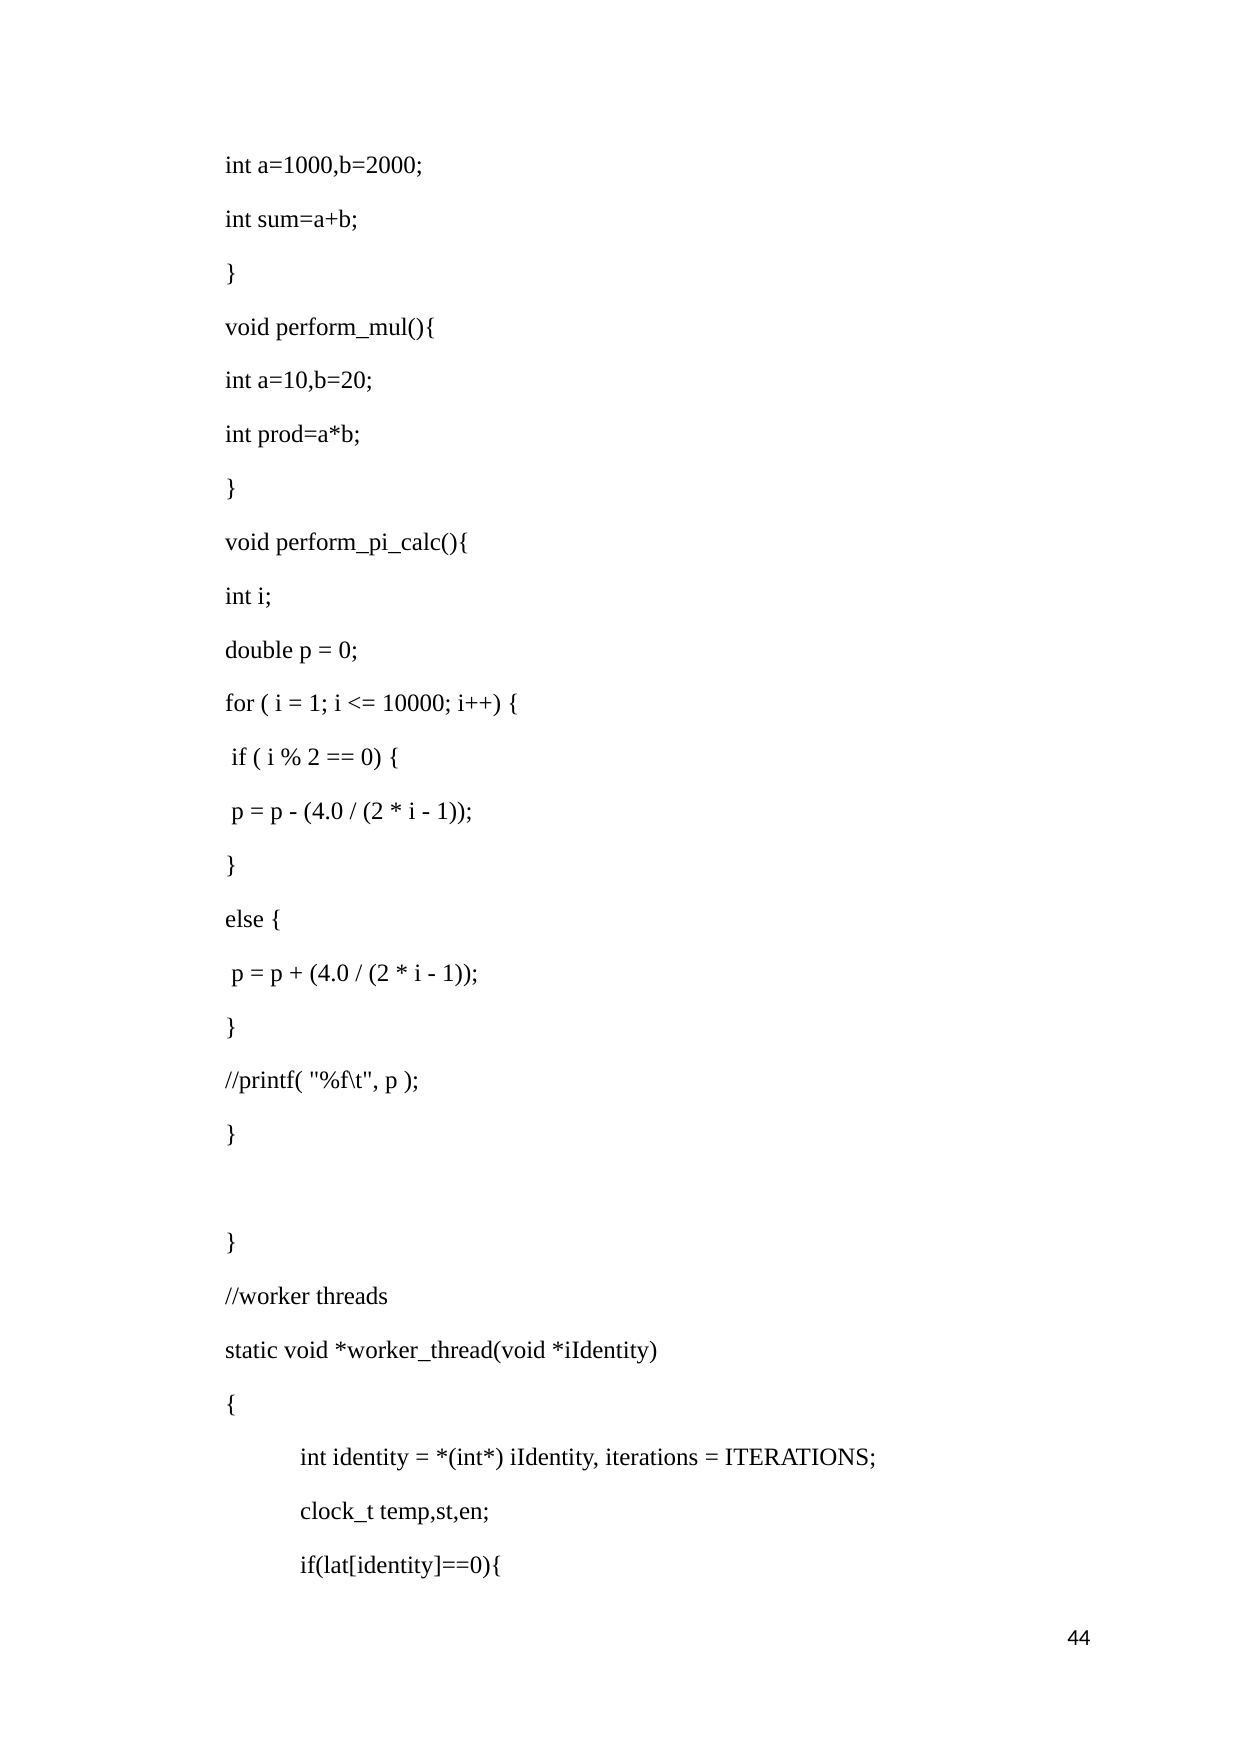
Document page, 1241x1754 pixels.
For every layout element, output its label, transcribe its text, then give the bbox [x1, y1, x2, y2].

text int sum=a+b; [225, 204, 1090, 233]
text static void *worker_thread(void *iIdentity) [225, 1335, 1090, 1363]
text int a=10,b=20; [225, 365, 1090, 394]
text } [225, 1012, 1090, 1040]
text int prod=a*b; [225, 419, 1090, 448]
text int a=1000,b=2000; [225, 150, 1090, 179]
text int i; [225, 581, 1090, 609]
text //worker threads [225, 1281, 1090, 1310]
text int identity = *(int*) iIdentity, iterations = ITERATIONS; [225, 1442, 1090, 1471]
text if ( i % 2 == 0) { [225, 742, 1090, 771]
text //printf( "%f\t", p ); [225, 1066, 1090, 1094]
text void perform_pi_calc(){ [225, 527, 1090, 556]
text } [225, 473, 1090, 502]
text else { [225, 904, 1090, 933]
text for ( i = 1; i <= 10000; i++) { [225, 688, 1090, 717]
text clock_t temp,st,en; [225, 1496, 1090, 1525]
text p = p - (4.0 / (2 * i - 1)); [225, 796, 1090, 825]
text } [225, 850, 1090, 879]
text double p = 0; [225, 635, 1090, 663]
text p = p + (4.0 / (2 * i - 1)); [225, 958, 1090, 987]
text } [225, 1227, 1090, 1256]
text if(lat[identity]==0){ [225, 1550, 1090, 1579]
text void perform_mul(){ [225, 312, 1090, 340]
text } [225, 258, 1090, 286]
text { [225, 1389, 1090, 1417]
text } [225, 1119, 1090, 1148]
